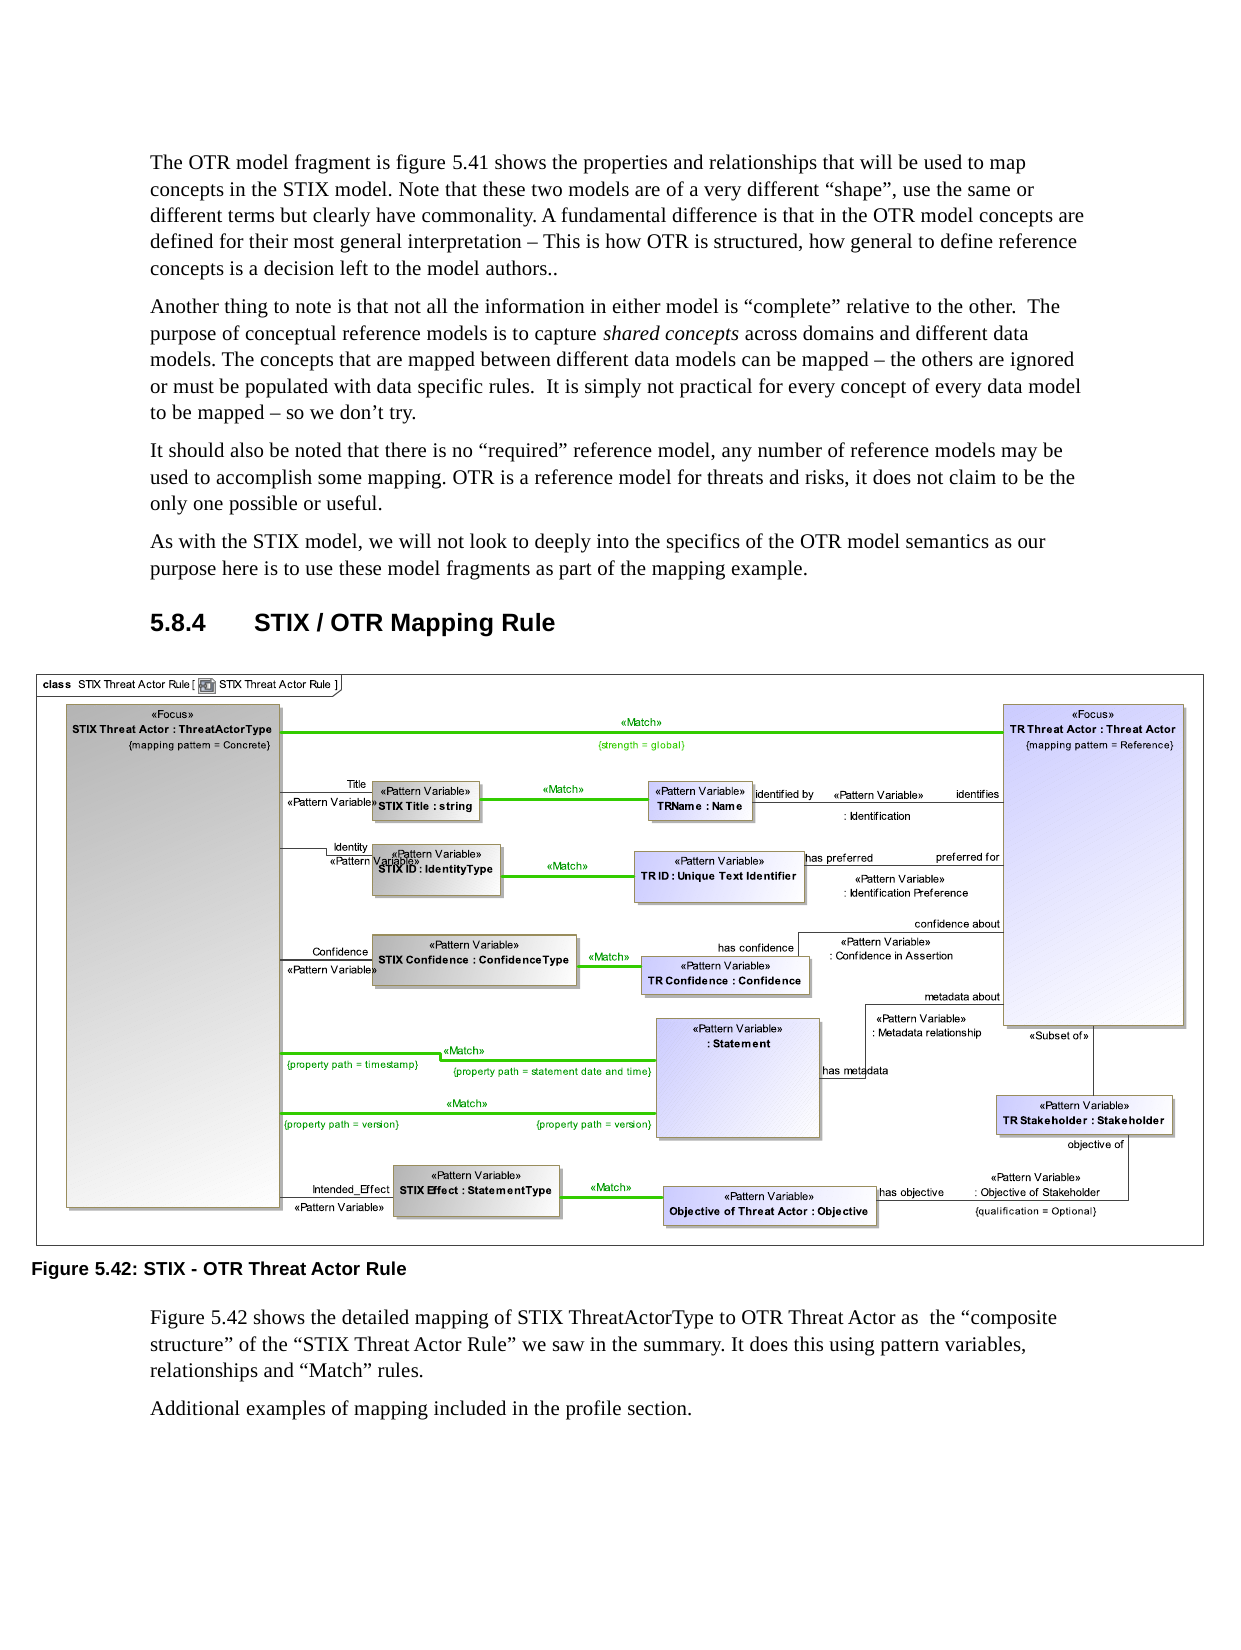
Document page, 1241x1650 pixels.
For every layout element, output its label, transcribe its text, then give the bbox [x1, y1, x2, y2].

text [150, 651, 1090, 669]
text The OTR model fragment is figure 5.41 shows the properties and relationships that will be used to map concepts in the STIX model. Note that these two models are of a very different “shape”, use the same or different terms but clearly have commonality. A fundamental difference is that in the OTR model concepts are defined for their most general interpretation – This is how OTR is structured, how general to define reference concepts is a decision left to the model authors.. [150, 150, 1090, 280]
subtitle STIX / OTR Mapping Rule [150, 608, 1090, 637]
text Figure 5.42: STIX - OTR Threat Actor Rule [31, 1251, 1209, 1279]
text Additional examples of mapping included in the profile section. [150, 1396, 1090, 1420]
text As with the STIX model, we will not look to deeply into the specifics of the OTR model semantics as our purpose here is to use these model fragments as part of the mapping example. [150, 529, 1090, 580]
text Figure 5.42 shows the detailed mapping of STIX ThreatActorType to OTR Threat Actor as the “composite structure” of the “STIX Threat Actor Rule” we saw in the summary. It does this using pattern variables, relationships and “Match” rules. [150, 1279, 1090, 1382]
text Another thing to note is that not all the information in either model is “complete” relative to the other. The purpose of conceptual reference models is to capture shared concepts across domains and different data models. The concepts that are mapped between different data models can be mapped – the others are ignored or must be populated with data specific rules. It is simply not practical for every concept of every data model to be mapped – so we don’t try. [150, 294, 1090, 424]
text It should also be noted that there is no “required” reference model, any number of reference models may be used to accomplish some mapping. OTR is a reference model for threats and risks, it does not claim to be the only one possible or useful. [150, 438, 1090, 515]
